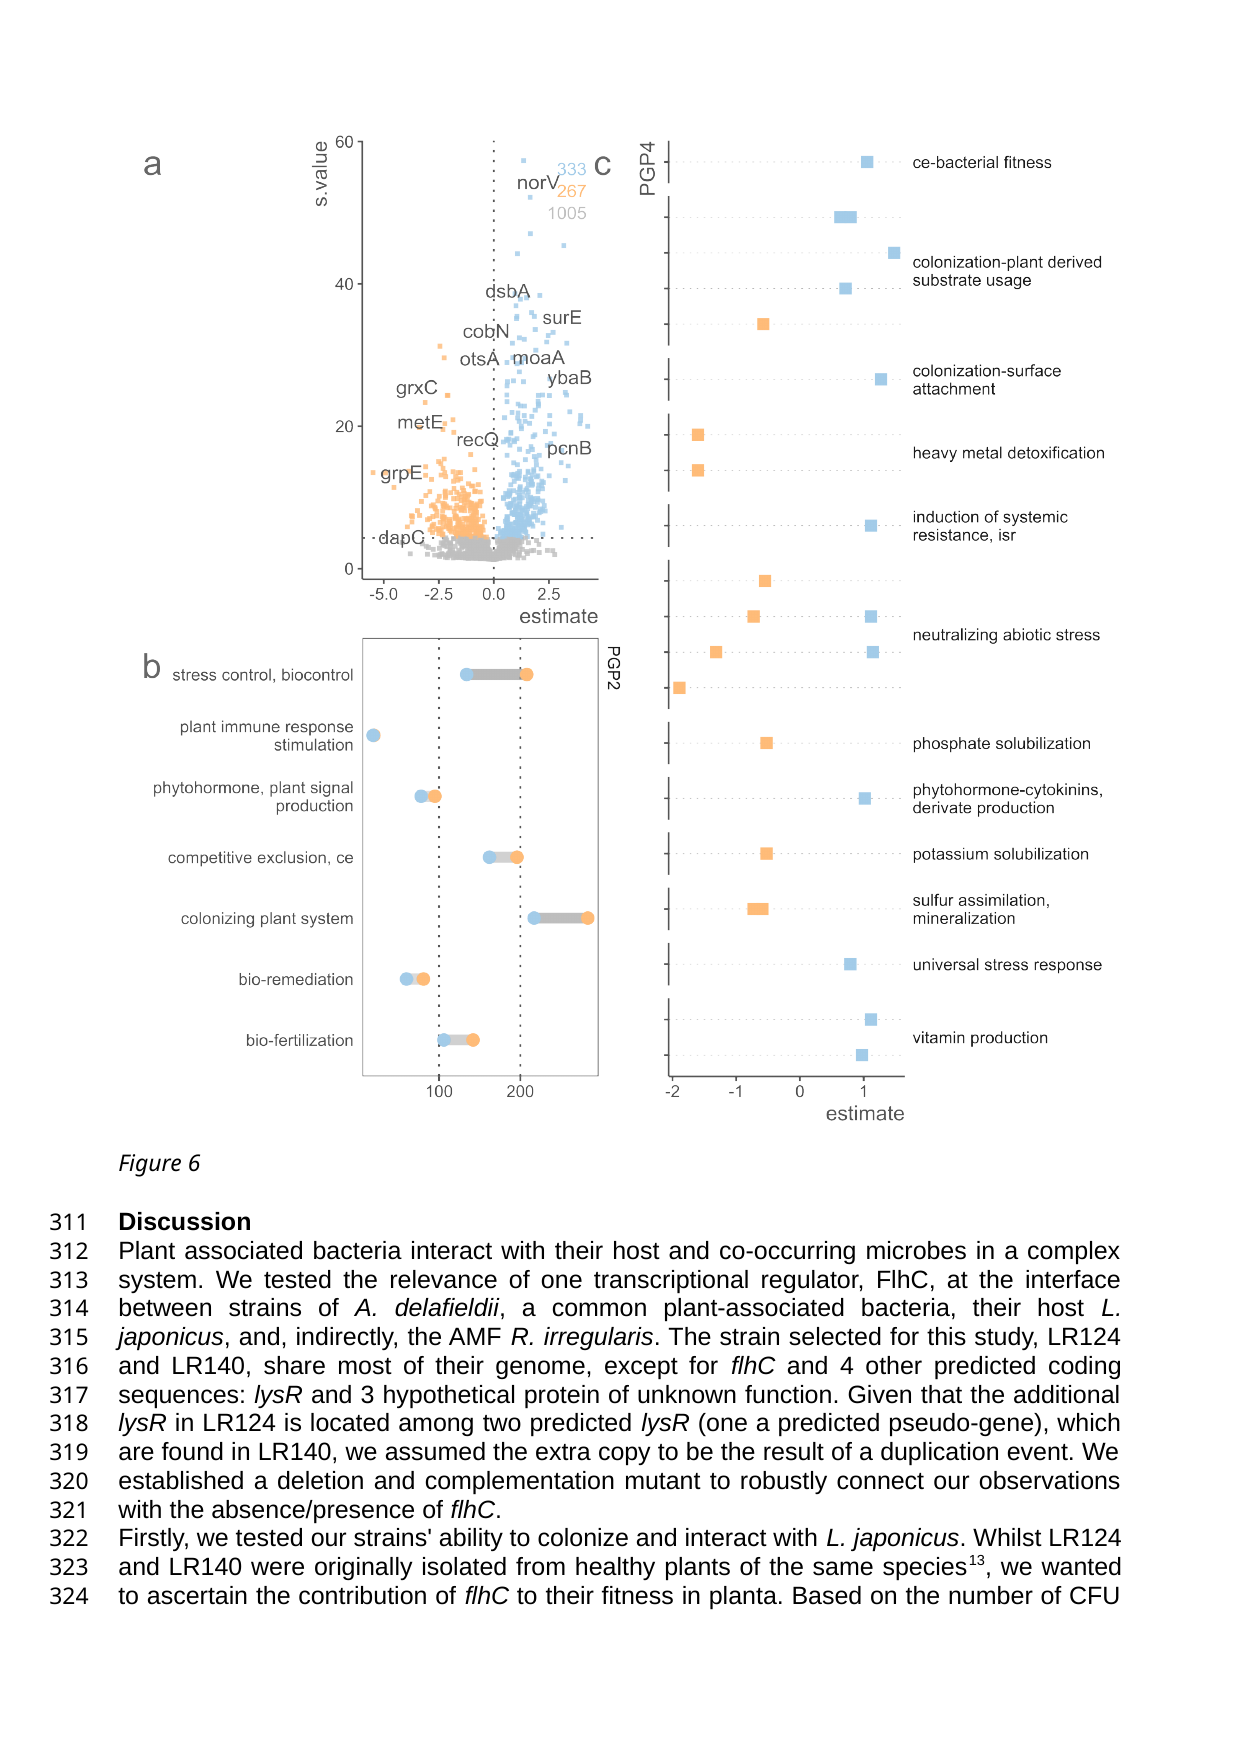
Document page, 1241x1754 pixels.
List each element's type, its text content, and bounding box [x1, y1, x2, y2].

text Discussion [118, 1207, 1122, 1236]
text Firstly, we tested our strains' ability to colonize and interact with L. japonicus. Whilst LR124 and LR140 were originally isolated from healthy plants of the same species13, we wanted to ascertain the contribution of flhC to their fitness in planta. Based on the number of CFU [118, 1523, 1122, 1609]
text Figure 6 [118, 1135, 1122, 1178]
text Plant associated bacteria interact with their host and co-occurring microbes in a complex system. We tested the relevance of one transcriptional regulator, FlhC, at the interface between strains of A. delafieldii, a common plant-associated bacteria, their host L. japonicus, and, indirectly, the AMF R. irregularis. The strain selected for this study, LR124 and LR140, share most of their genome, except for flhC and 4 other predicted coding sequences: lysR and 3 hypothetical protein of unknown function. Given that the additional lysR in LR124 is located among two predicted lysR (one a predicted pseudo-gene), which are found in LR140, we assumed the extra copy to be the result of a duplication event. We established a deletion and complementation mutant to robustly connect our observations with the absence/presence of flhC. [118, 1236, 1122, 1523]
picture [118, 130, 1123, 1135]
